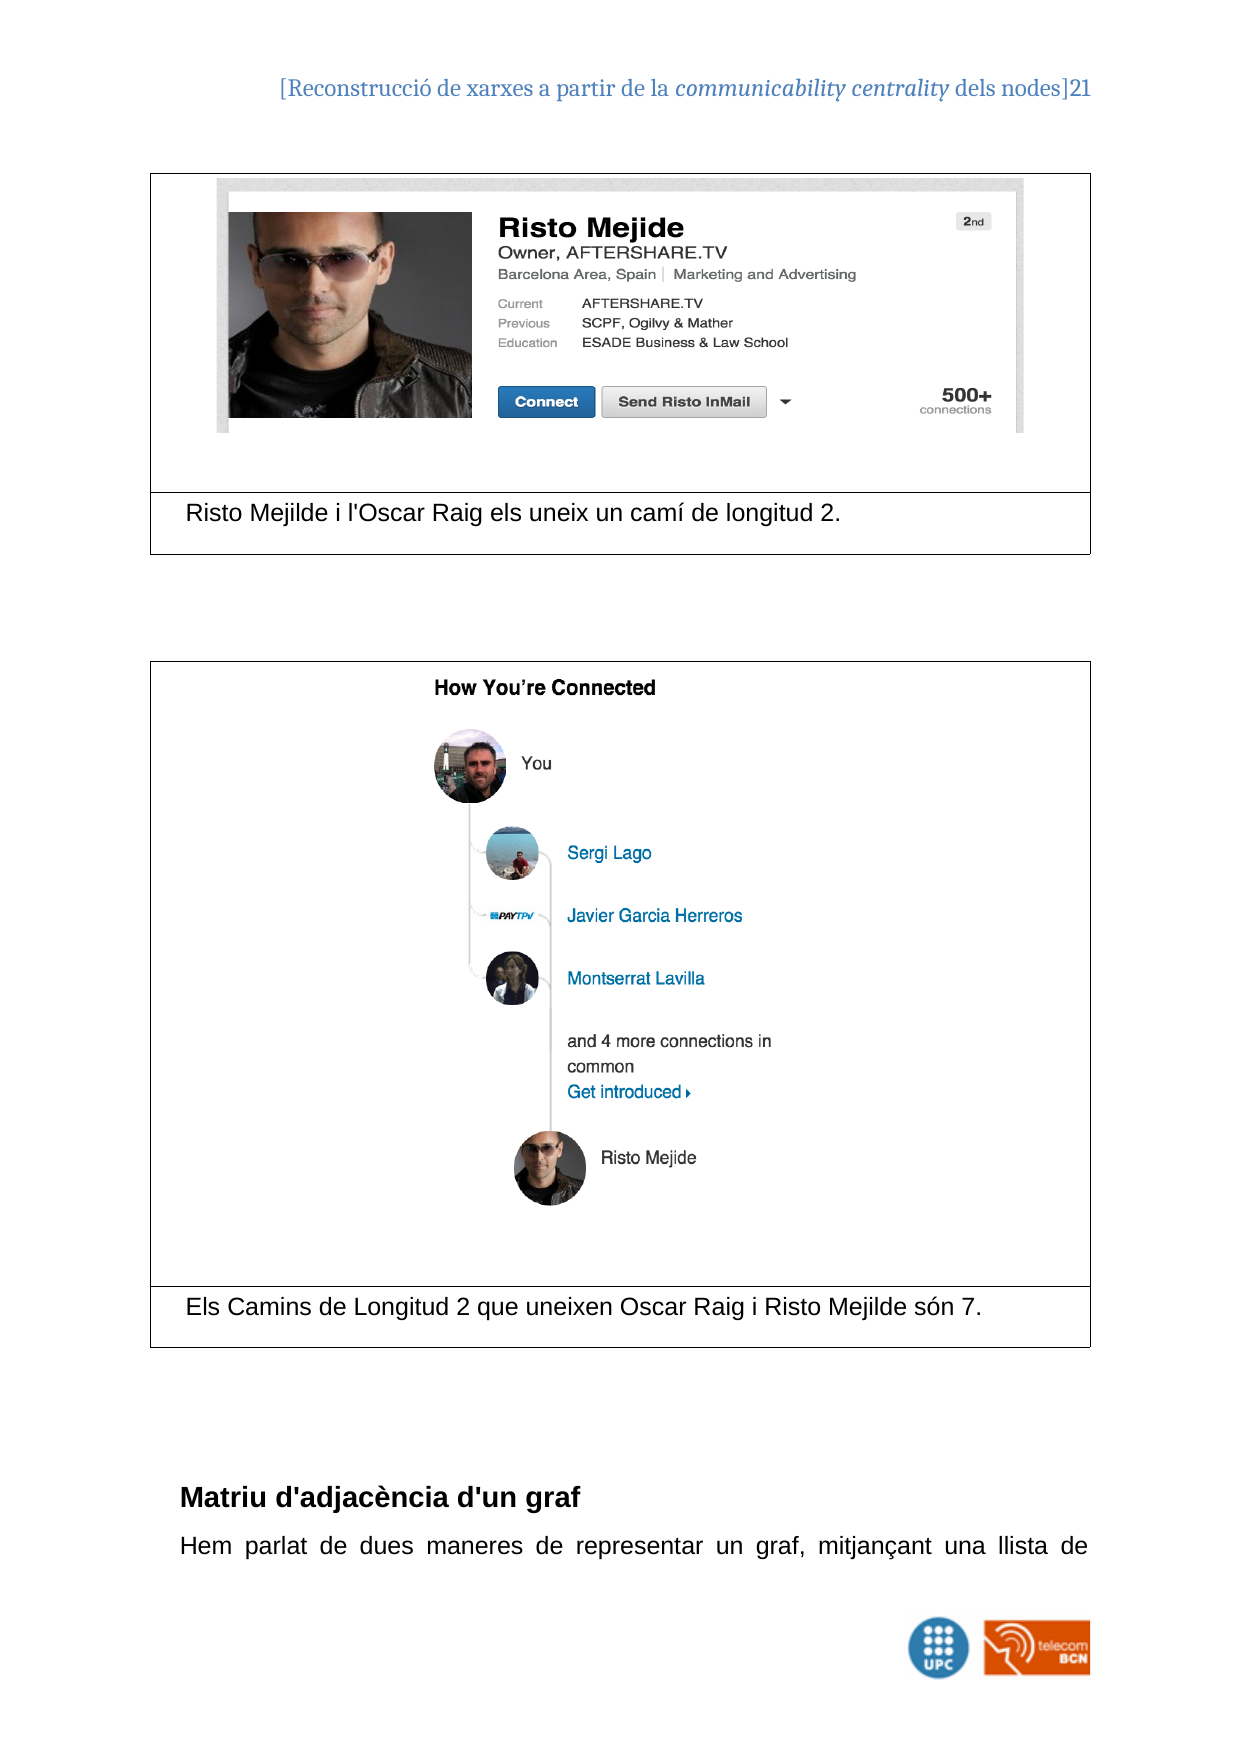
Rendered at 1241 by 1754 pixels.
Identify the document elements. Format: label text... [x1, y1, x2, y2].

table_header [151, 662, 1090, 1286]
text Hem parlat de dues maneres de representar un graf, mitjançant una llista de [150, 1531, 1090, 1559]
picture [216, 178, 1024, 433]
table_cell Risto Mejilde i l'Oscar Raig els uneix un camí de longitud 2. [151, 493, 1090, 553]
picture [904, 1614, 1091, 1681]
table_header [151, 174, 1090, 492]
table_cell Els Camins de Longitud 2 que uneixen Oscar Raig i Risto Mejilde són 7. [151, 1287, 1090, 1347]
subtitle Matriu d'adjacència d'un graf [150, 1479, 1090, 1513]
picture [422, 667, 818, 1226]
